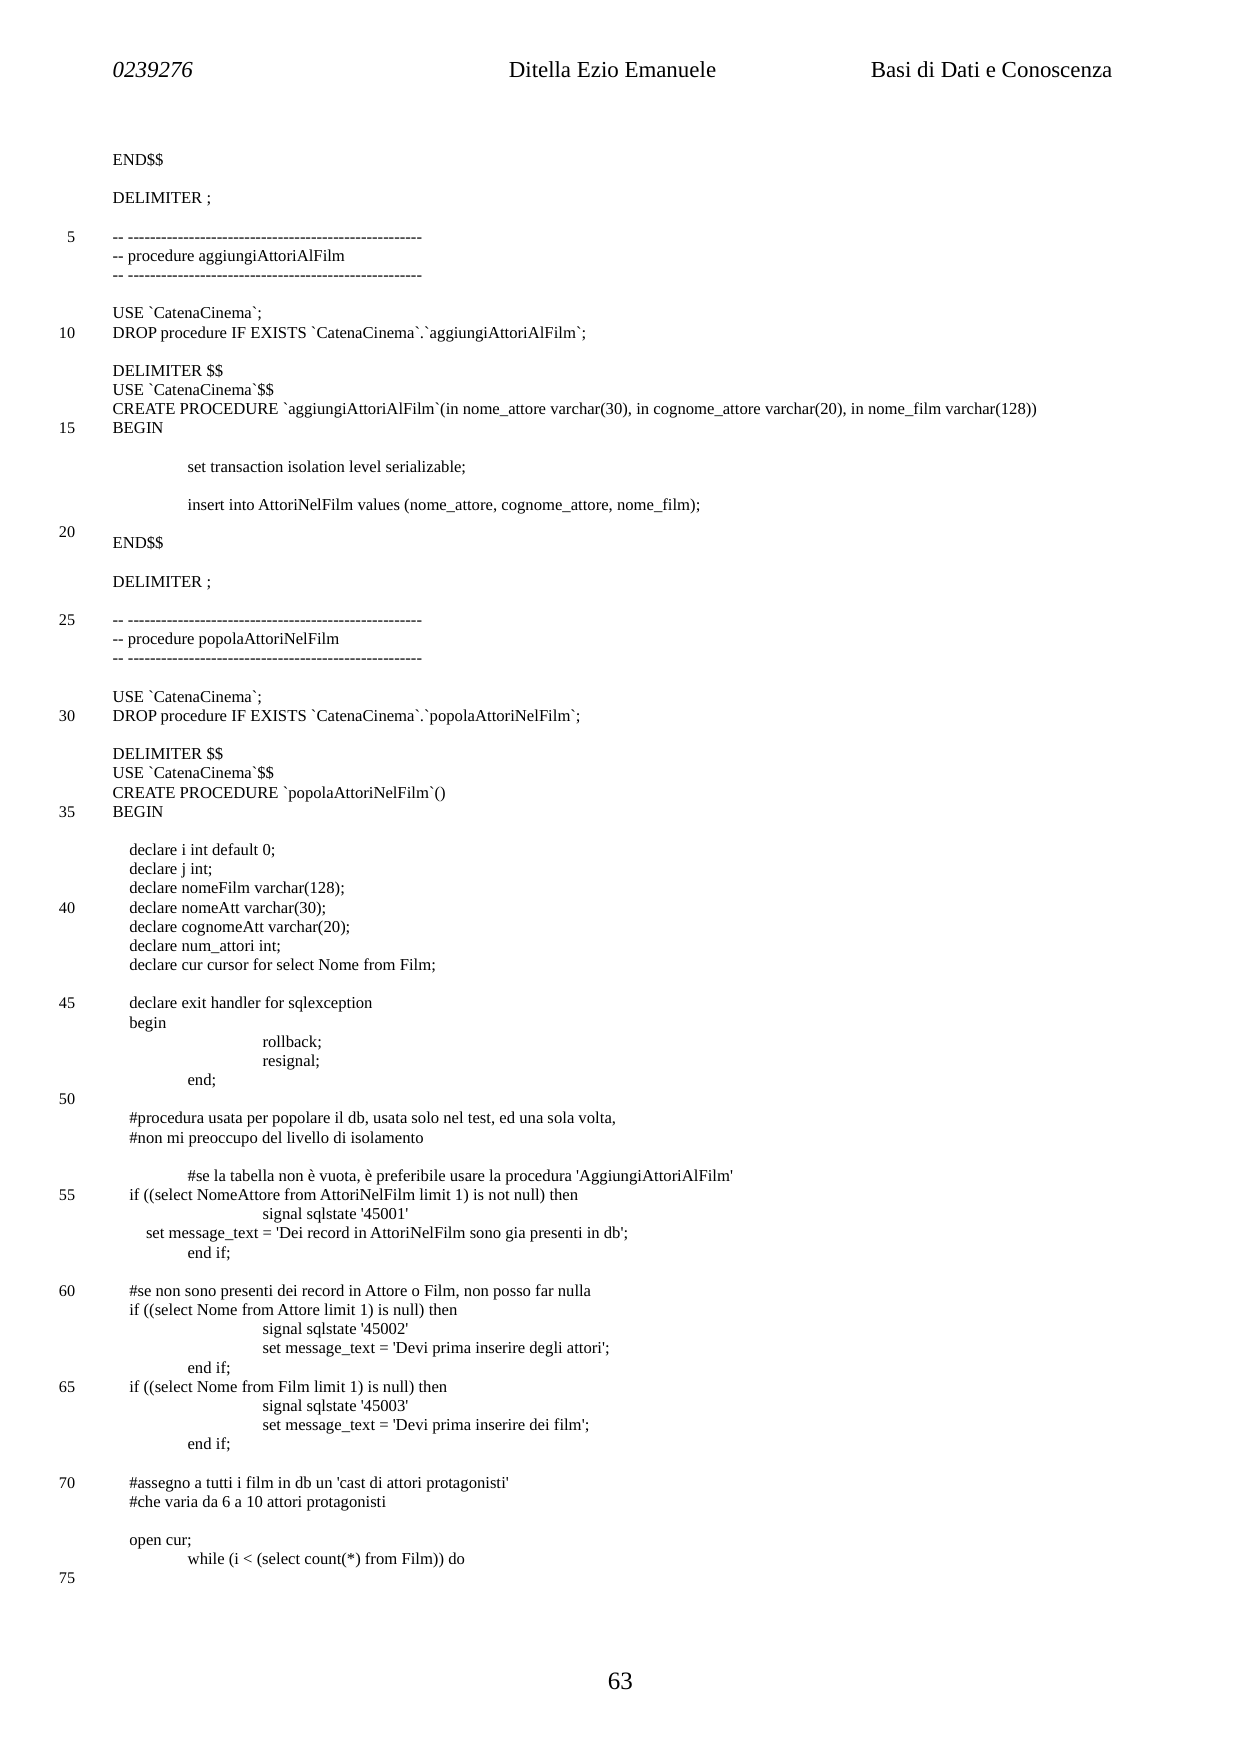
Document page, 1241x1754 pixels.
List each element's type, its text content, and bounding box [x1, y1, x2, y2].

text DELIMITER $$ [112, 744, 1128, 763]
text -- procedure popolaAttoriNelFilm [112, 629, 1128, 648]
text signal sqlstate '45003' [112, 1396, 1128, 1415]
text declare exit handler for sqlexception [112, 993, 1128, 1012]
text DELIMITER $$ [112, 361, 1128, 380]
text END$$ [112, 150, 1128, 169]
text DROP procedure IF EXISTS `CatenaCinema`.`aggiungiAttoriAlFilm`; [112, 322, 1128, 342]
text -- ----------------------------------------------------- [112, 227, 1128, 246]
text end; [112, 1070, 1128, 1089]
text #procedura usata per popolare il db, usata solo nel test, ed una sola volta, [112, 1108, 1128, 1127]
text end if; [112, 1242, 1128, 1262]
text declare j int; [112, 859, 1128, 878]
text begin [112, 1012, 1128, 1032]
text USE `CatenaCinema`; [112, 687, 1128, 706]
text -- procedure aggiungiAttoriAlFilm [112, 246, 1128, 265]
text declare nomeAtt varchar(30); [112, 897, 1128, 917]
text open cur; [112, 1530, 1128, 1549]
text CREATE PROCEDURE `aggiungiAttoriAlFilm`(in nome_attore varchar(30), in cognome_attore varchar(20), in nome_film varchar(128)) [112, 399, 1128, 418]
text insert into AttoriNelFilm values (nome_attore, cognome_attore, nome_film); [112, 495, 1128, 514]
text -- ----------------------------------------------------- [112, 648, 1128, 667]
text resignal; [112, 1051, 1128, 1070]
text set message_text = 'Dei record in AttoriNelFilm sono gia presenti in db'; [112, 1223, 1128, 1242]
text #che varia da 6 a 10 attori protagonisti [112, 1492, 1128, 1511]
text declare nomeFilm varchar(128); [112, 878, 1128, 897]
text rollback; [112, 1032, 1128, 1051]
text -- ----------------------------------------------------- [112, 610, 1128, 629]
text DELIMITER ; [112, 572, 1128, 591]
text declare cognomeAtt varchar(20); [112, 917, 1128, 936]
text -- ----------------------------------------------------- [112, 265, 1128, 284]
text if ((select NomeAttore from AttoriNelFilm limit 1) is not null) then [112, 1185, 1128, 1204]
text end if; [112, 1357, 1128, 1377]
text declare i int default 0; [112, 840, 1128, 859]
text while (i < (select count(*) from Film)) do [112, 1549, 1128, 1568]
text BEGIN [112, 802, 1128, 821]
text if ((select Nome from Film limit 1) is null) then [112, 1377, 1128, 1396]
text if ((select Nome from Attore limit 1) is null) then [112, 1300, 1128, 1319]
text USE `CatenaCinema`$$ [112, 763, 1128, 782]
text BEGIN [112, 418, 1128, 437]
text declare num_attori int; [112, 936, 1128, 955]
text CREATE PROCEDURE `popolaAttoriNelFilm`() [112, 782, 1128, 802]
text signal sqlstate '45001' [112, 1204, 1128, 1223]
text #se non sono presenti dei record in Attore o Film, non posso far nulla [112, 1281, 1128, 1300]
text #se la tabella non è vuota, è preferibile usare la procedura 'AggiungiAttoriAlFilm' [112, 1166, 1128, 1185]
text declare cur cursor for select Nome from Film; [112, 955, 1128, 974]
text END$$ [112, 533, 1128, 552]
text #assegno a tutti i film in db un 'cast di attori protagonisti' [112, 1472, 1128, 1492]
text #non mi preoccupo del livello di isolamento [112, 1127, 1128, 1147]
text DELIMITER ; [112, 188, 1128, 207]
text DROP procedure IF EXISTS `CatenaCinema`.`popolaAttoriNelFilm`; [112, 706, 1128, 725]
text USE `CatenaCinema`; [112, 303, 1128, 322]
text set message_text = 'Devi prima inserire dei film'; [112, 1415, 1128, 1434]
text signal sqlstate '45002' [112, 1319, 1128, 1338]
text USE `CatenaCinema`$$ [112, 380, 1128, 399]
text set message_text = 'Devi prima inserire degli attori'; [112, 1338, 1128, 1357]
text end if; [112, 1434, 1128, 1453]
text set transaction isolation level serializable; [112, 457, 1128, 476]
